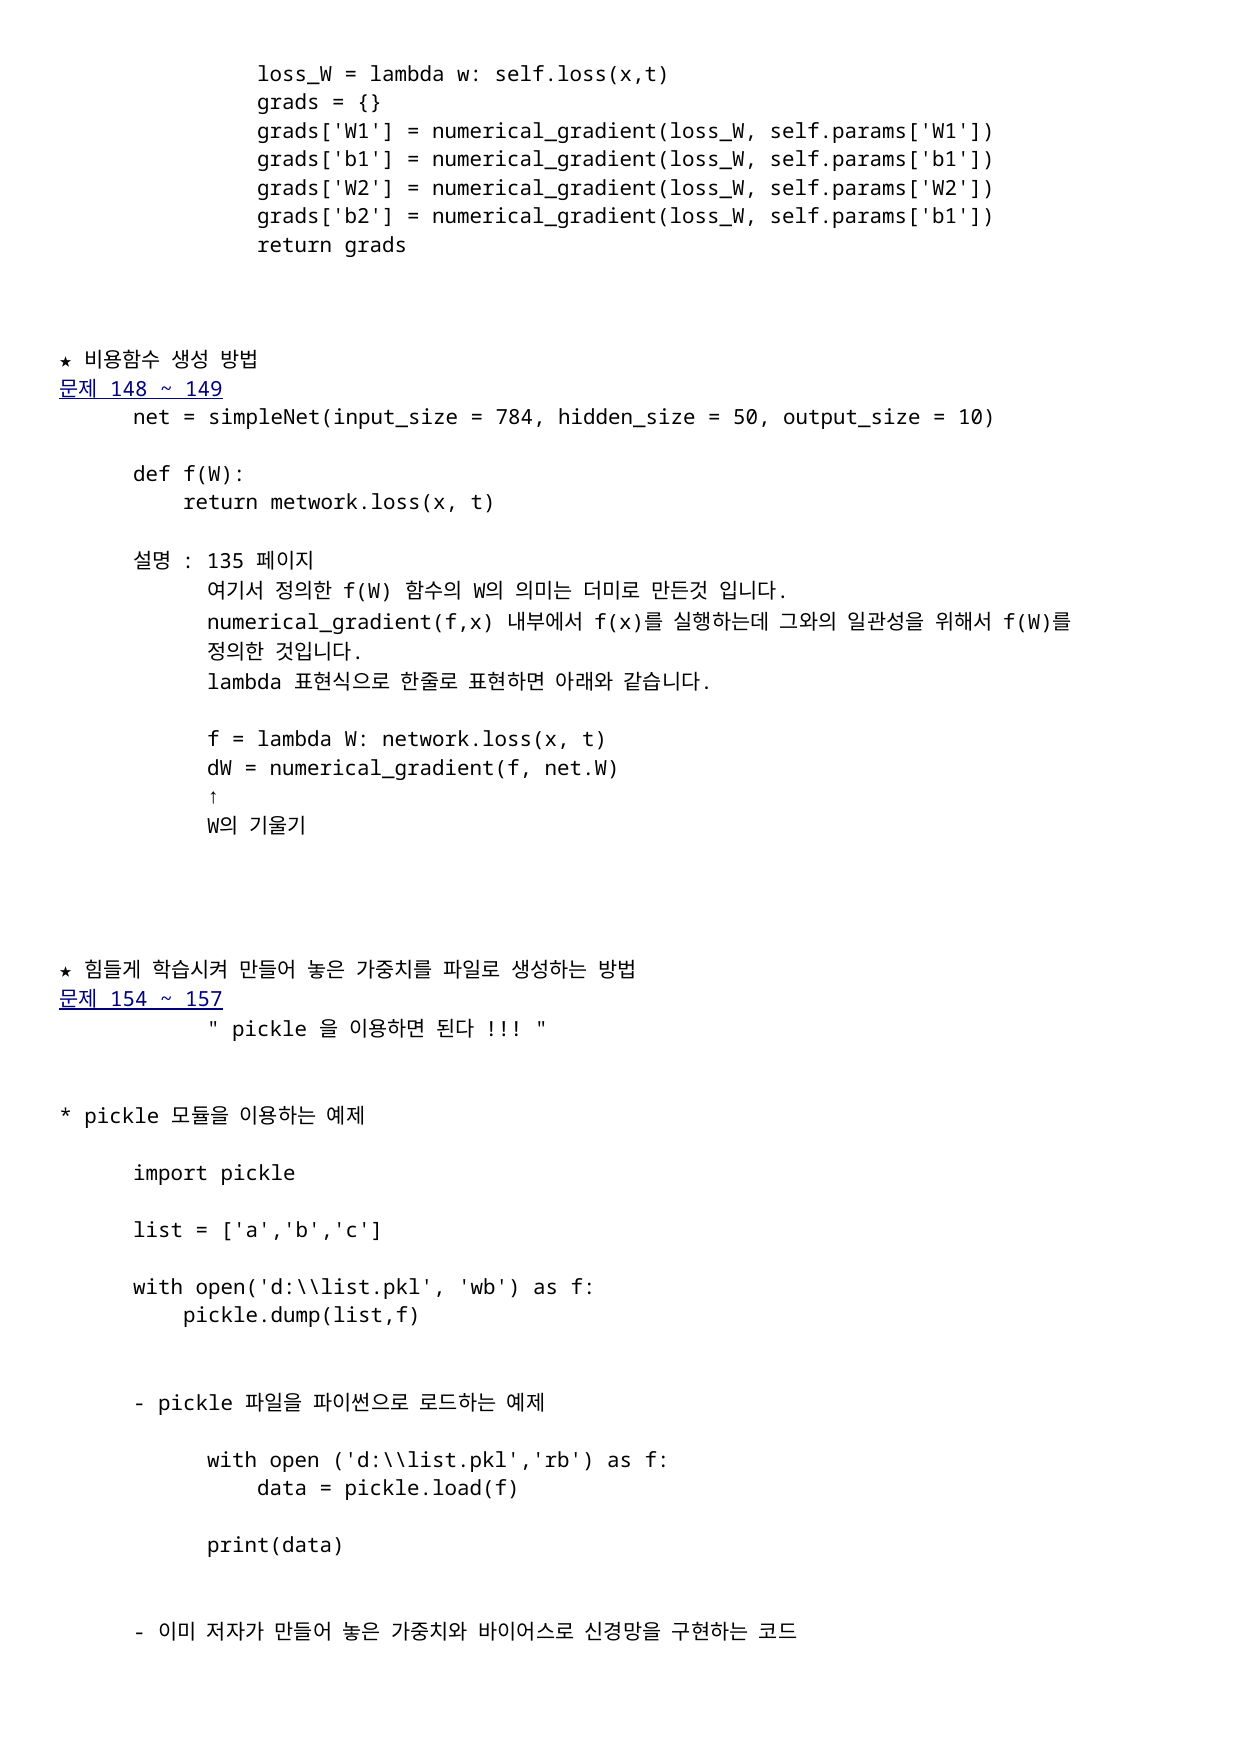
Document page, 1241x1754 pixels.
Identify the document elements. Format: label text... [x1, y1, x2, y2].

text with open ('d:\\list.pkl','rb') as f: [59, 1445, 1181, 1473]
text 여기서 정의한 f(W) 함수의 W의 의미는 더미로 만든것 입니다. [59, 575, 1181, 605]
text * pickle 모듈을 이용하는 예제 [59, 1100, 1181, 1130]
text f = lambda W: network.loss(x, t) [59, 724, 1181, 753]
text numerical_gradient(f,x) 내부에서 f(x)를 실행하는데 그와의 일관성을 위해서 f(W)를 [59, 605, 1181, 635]
text ★ 비용함수 생성 방법 [59, 343, 1181, 374]
text grads['W2'] = numerical_gradient(loss_W, self.params['W2']) [59, 173, 1181, 201]
text grads = {} [59, 87, 1181, 116]
text - 이미 저자가 만들어 놓은 가중치와 바이어스로 신경망을 구현하는 코드 [59, 1615, 1181, 1646]
text 설명 : 135 페이지 [59, 544, 1181, 575]
text loss_W = lambda w: self.loss(x,t) [59, 59, 1181, 87]
text W의 기울기 [59, 810, 1181, 840]
text " pickle 을 이용하면 된다 !!! " [59, 1012, 1181, 1043]
text dW = numerical_gradient(f, net.W) [59, 753, 1181, 781]
text net = simpleNet(input_size = 784, hidden_size = 50, output_size = 10) [59, 402, 1181, 431]
text pickle.dump(list,f) [59, 1301, 1181, 1329]
text 문제 154 ~ 157 [59, 984, 1181, 1012]
text 정의한 것입니다. [59, 635, 1181, 666]
text grads['W1'] = numerical_gradient(loss_W, self.params['W1']) [59, 116, 1181, 144]
text data = pickle.load(f) [59, 1473, 1181, 1502]
text grads['b2'] = numerical_gradient(loss_W, self.params['b1']) [59, 201, 1181, 230]
text list = ['a','b','c'] [59, 1215, 1181, 1244]
text return metwork.loss(x, t) [59, 487, 1181, 516]
text with open('d:\\list.pkl', 'wb') as f: [59, 1272, 1181, 1301]
text - pickle 파일을 파이썬으로 로드하는 예제 [59, 1386, 1181, 1416]
text ↑ [59, 781, 1181, 810]
text grads['b1'] = numerical_gradient(loss_W, self.params['b1']) [59, 144, 1181, 173]
text def f(W): [59, 459, 1181, 487]
text lambda 표현식으로 한줄로 표현하면 아래와 같습니다. [59, 666, 1181, 696]
text print(data) [59, 1530, 1181, 1558]
text return grads [59, 230, 1181, 258]
text ★ 힘들게 학습시켜 만들어 놓은 가중치를 파일로 생성하는 방법 [59, 954, 1181, 984]
text import pickle [59, 1158, 1181, 1187]
text 문제 148 ~ 149 [59, 374, 1181, 402]
